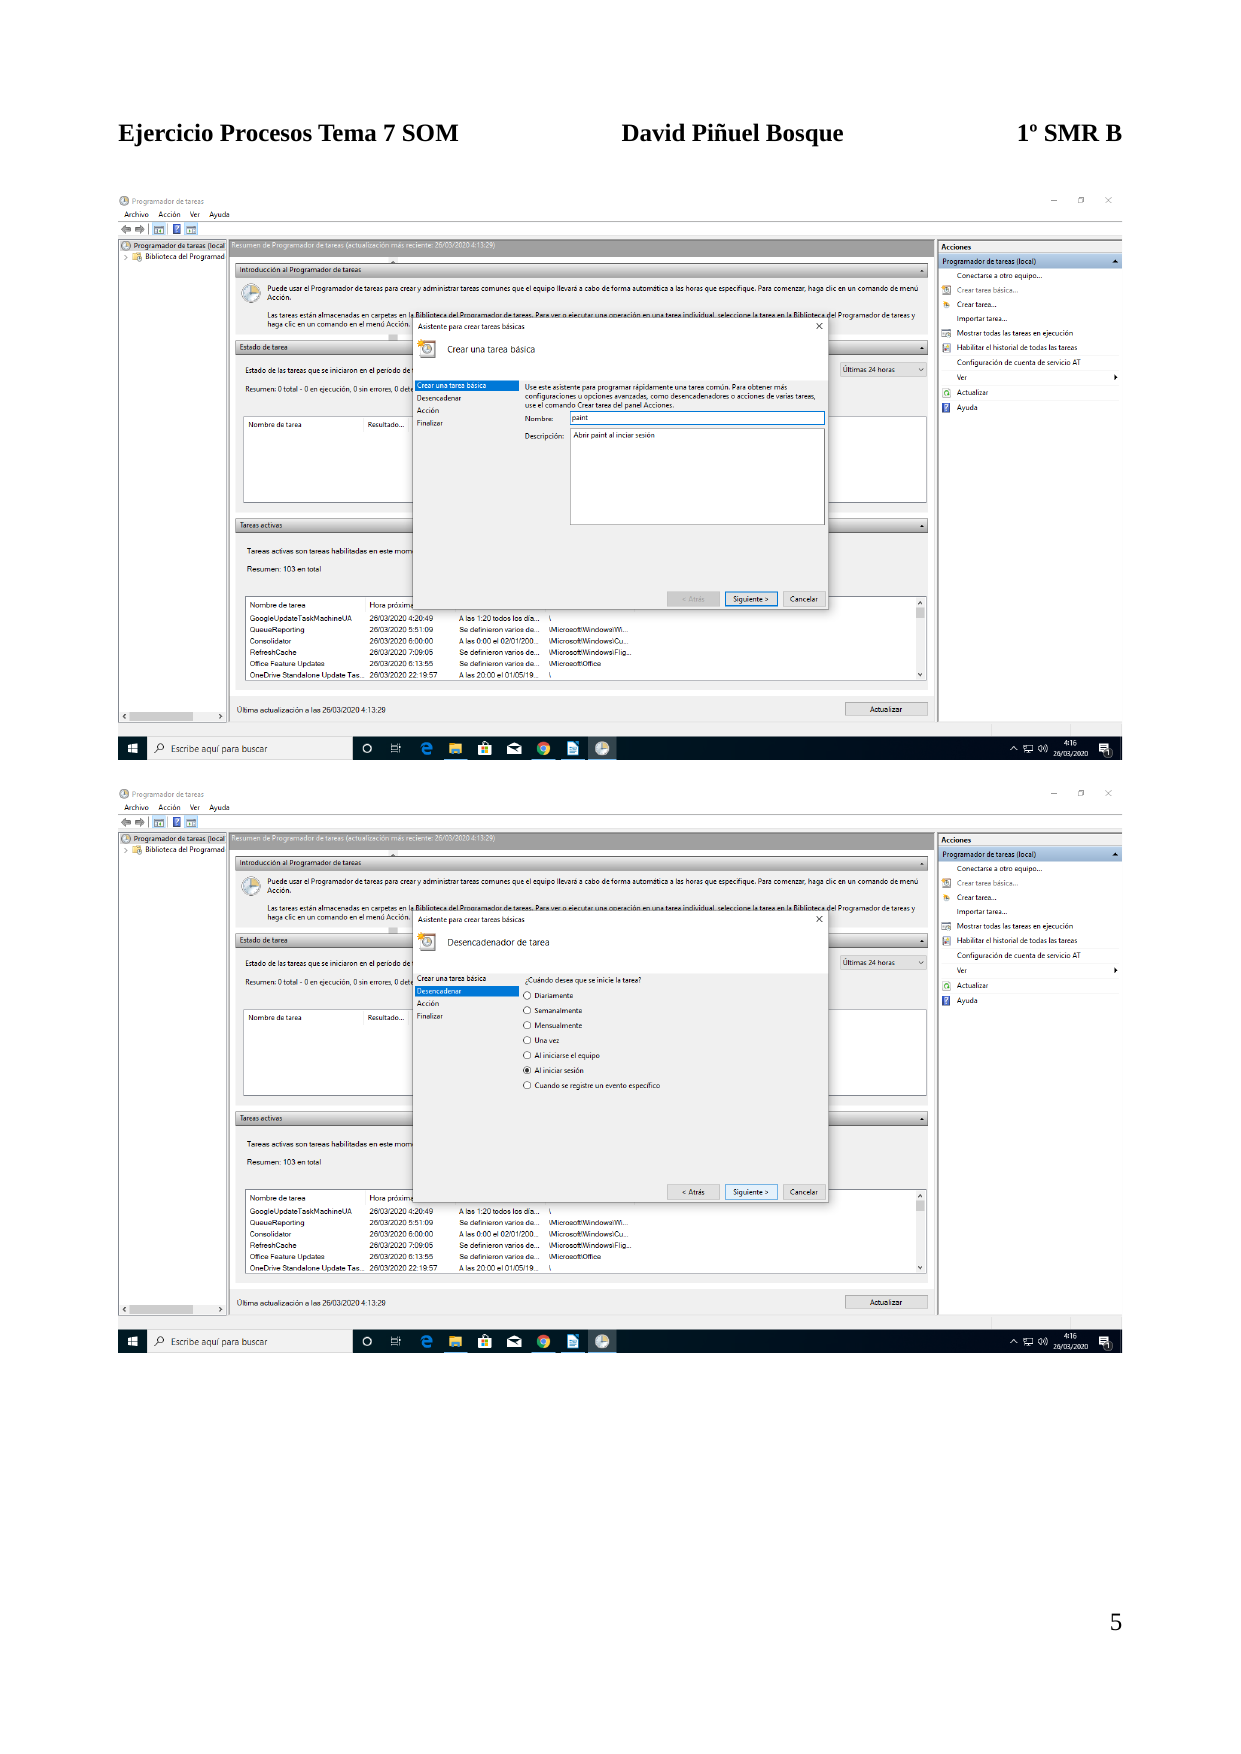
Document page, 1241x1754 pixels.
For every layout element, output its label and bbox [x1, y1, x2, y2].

picture [118, 787, 1123, 1353]
picture [118, 194, 1123, 760]
